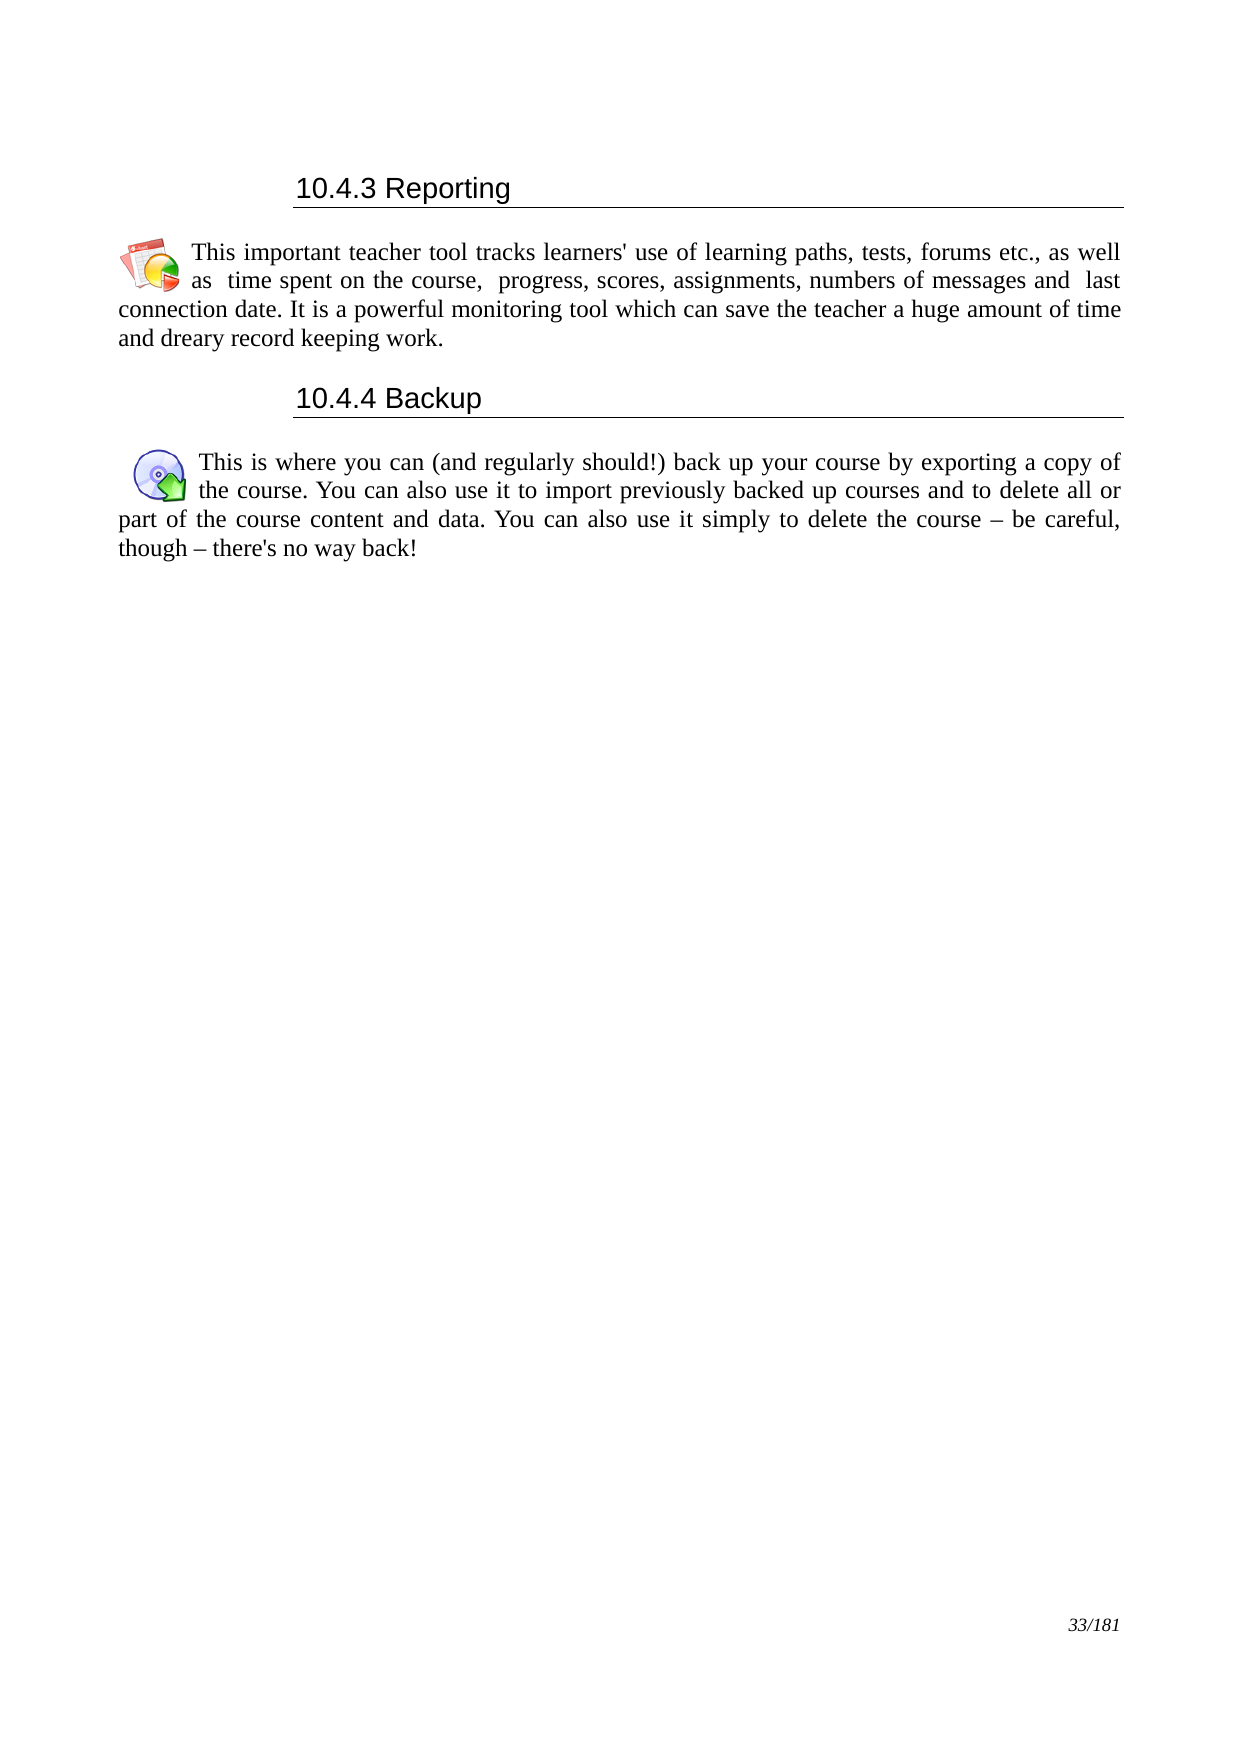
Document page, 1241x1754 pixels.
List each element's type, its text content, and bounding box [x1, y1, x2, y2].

text This important teacher tool tracks learners' use of learning paths, tests, forums etc., as well as time spent on the course, progress, scores, assignments, numbers of messages and last connection date. It is a powerful monitoring tool which can save the teacher a huge amount of time and dreary record keeping work. [118, 237, 1122, 352]
text This is where you can (and regularly should!) back up your course by exporting a copy of the course. You can also use it to import previously backed up courses and to delete all or part of the course content and data. You can also use it simply to delete the course – be careful, though – there's no way back! [118, 447, 1122, 562]
subtitle Reporting [293, 172, 1124, 207]
subtitle Backup [293, 381, 1124, 417]
picture [120, 235, 180, 295]
picture [129, 446, 187, 503]
